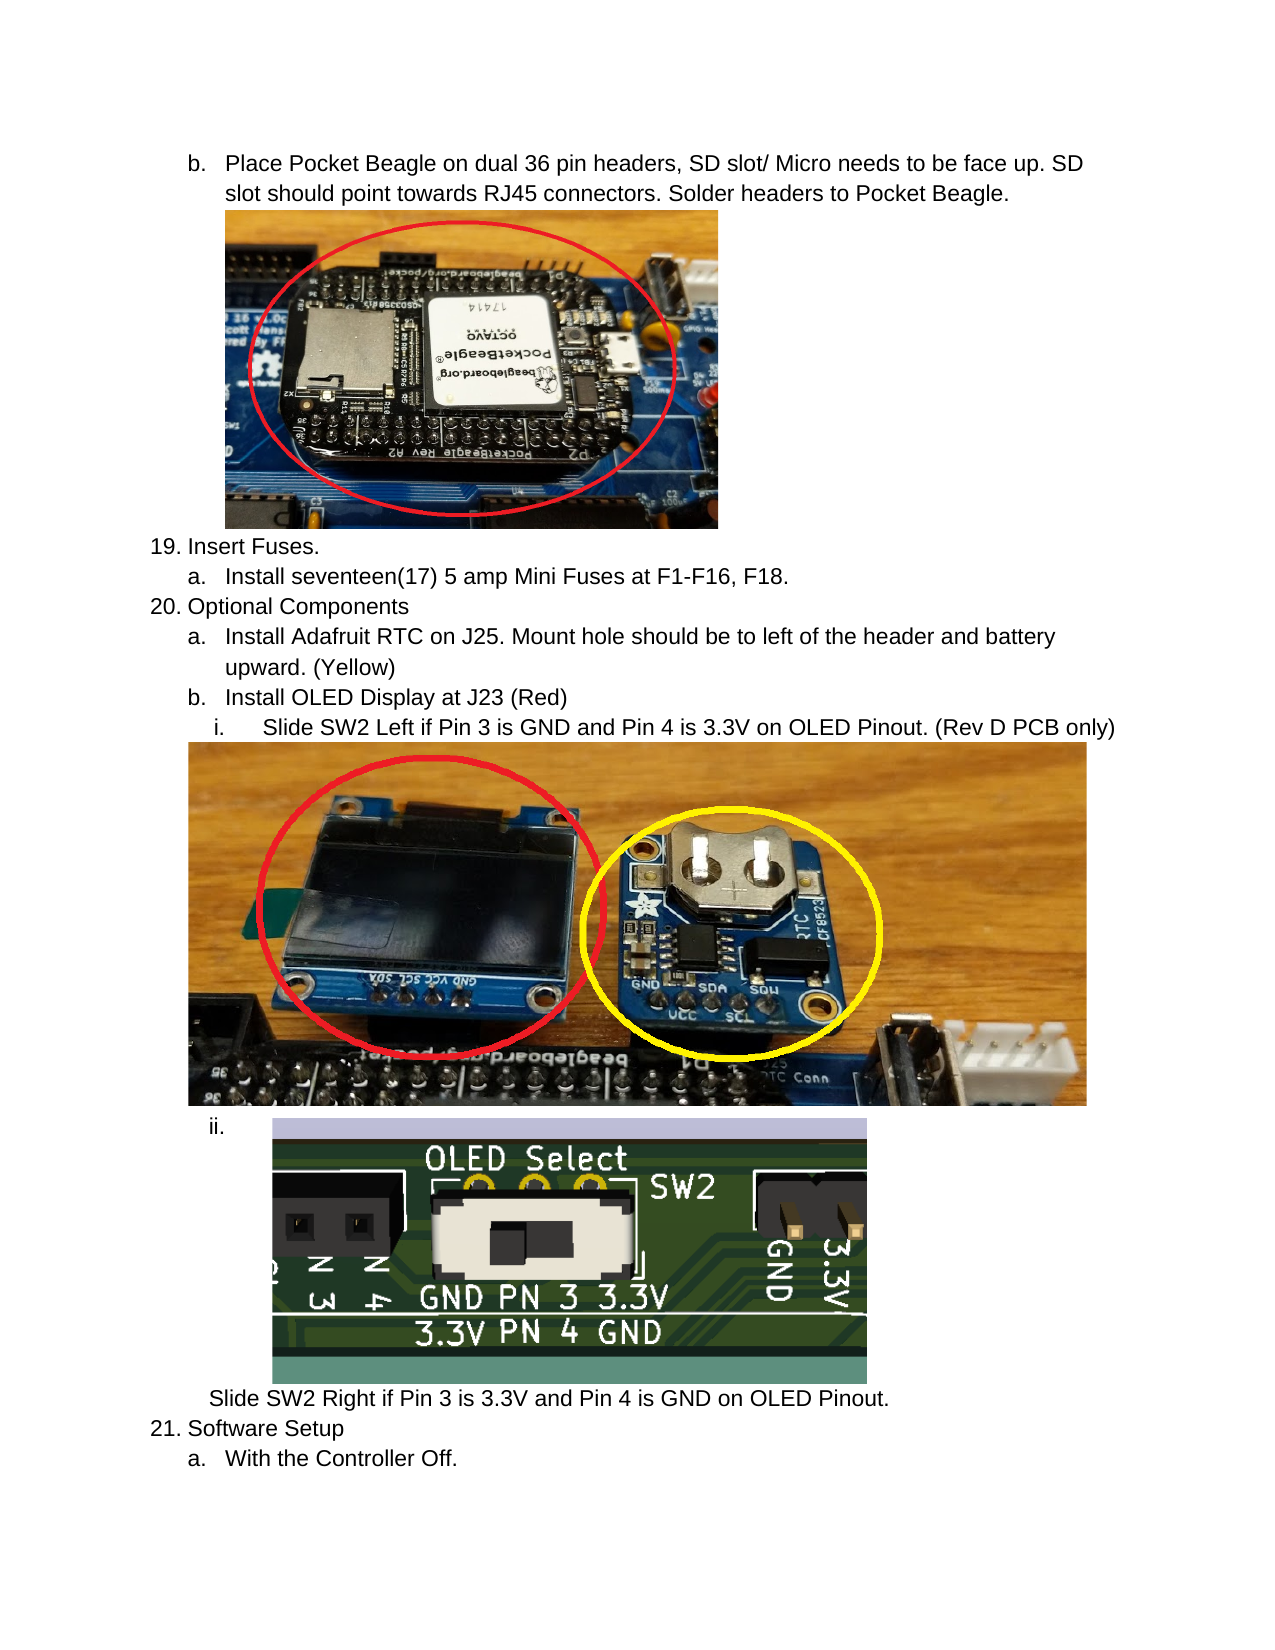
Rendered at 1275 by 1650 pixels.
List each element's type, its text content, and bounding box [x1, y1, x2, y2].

list Install Adafruit RTC on J25. Mount hole should be to left of the header and battery upward. (Yellow) [187, 623, 1125, 680]
picture [188, 742, 1087, 1106]
list Slide SW2 Right if Pin 3 is 3.3V and Pin 4 is GND on OLED Pinout. [225, 744, 1125, 1411]
list Place Pocket Beagle on dual 36 pin headers, SD slot/ Micro needs to be face up. SD slot should point towards RJ45 connectors. Solder headers to Pocket Beagle. [187, 150, 1125, 207]
picture [272, 1118, 867, 1384]
list Install seventeen(17) 5 amp Mini Fuses at F1-F16, F18. [187, 563, 1125, 589]
list With the Controller Off. [187, 1445, 1125, 1472]
list Insert Fuses. [150, 533, 1125, 559]
picture [225, 210, 719, 529]
list Optional Components [150, 593, 1125, 619]
list Software Setup [150, 1415, 1125, 1441]
list Install OLED Display at J23 (Red) [187, 684, 1125, 710]
list Slide SW2 Left if Pin 3 is GND and Pin 4 is 3.3V on OLED Pinout. (Rev D PCB only) [225, 714, 1125, 740]
